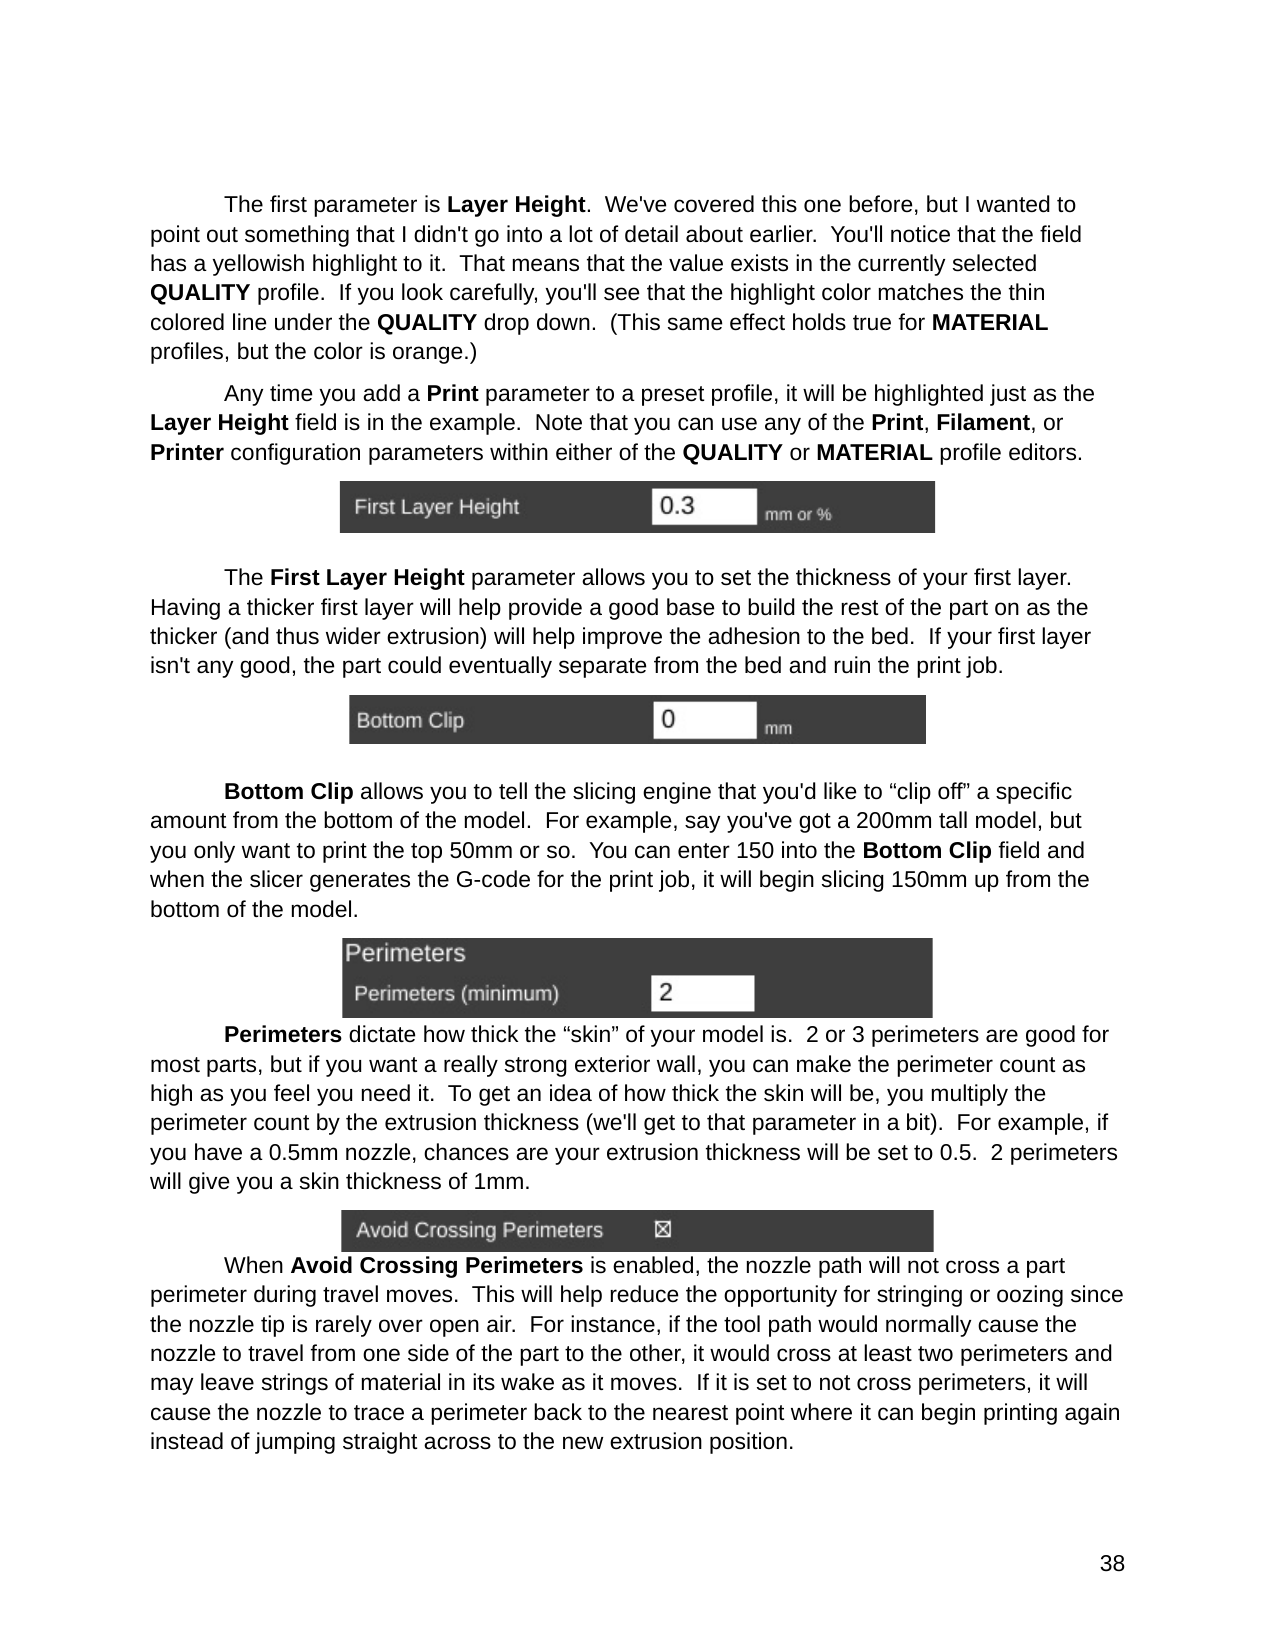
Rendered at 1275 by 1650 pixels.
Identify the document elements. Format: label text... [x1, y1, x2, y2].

subtitle Bottom Clip allows you to tell the slicing engine that you'd like to “clip off” a specific amount from the bottom of the model. For example, say you've got a 200mm tall model, but you only want to print the top 50mm or so. You can enter 150 into the Bottom Clip field and when the slicer generates the G-code for the print job, it will begin slicing 150mm up from the bottom of the model. [150, 779, 1125, 922]
picture [342, 938, 933, 1018]
subtitle Any time you add a Print parameter to a preset profile, it will be highlighted just as the Layer Height field is in the example. Note that you can use any of the Print, Filament, or Printer configuration parameters within either of the QUALITY or MATERIAL profile editors. [150, 381, 1125, 465]
picture [339, 481, 936, 533]
subtitle The First Layer Height parameter allows you to set the thickness of your first layer. Having a thicker first layer will help provide a good base to build the rest of the part on as the thicker (and thus wider extrusion) will help improve the adhesion to the bed. If your first layer isn't any good, the part could eventually separate from the bed and ruin the print job. [150, 565, 1125, 679]
subtitle The first parameter is Layer Height. We've covered this one before, but I wanted to point out something that I didn't go into a lot of detail about earlier. You'll notice that the field has a yellowish highlight to it. That means that the value exists in the currently selected QUALITY profile. If you look carefully, you'll see that the highlight color matches the thin colored line under the QUALITY drop down. (This same effect holds true for MATERIAL profiles, but the color is orange.) [150, 192, 1125, 364]
subtitle Perimeters dictate how thick the “skin” of your model is. 2 or 3 perimeters are good for most parts, but if you want a really strong exterior wall, you can make the perimeter count as high as you feel you need it. To get an idea of how thick the skin will be, you multiply the perimeter count by the extrusion thickness (we'll get to that parameter in a bit). For example, if you have a 0.5mm nozzle, chances are your extrusion thickness will be set to 0.5. 2 perimeters will give you a skin thickness of 1mm. [150, 1022, 1125, 1194]
subtitle When Avoid Crossing Perimeters is enabled, the nozzle path will not cross a part perimeter during travel moves. This will help reduce the opportunity for stringing or oozing since the nozzle tip is rarely over open air. For instance, if the tool path would normally cause the nozzle to travel from one side of the part to the other, it would cross at least two perimeters and may leave strings of material in its wake as it moves. If it is set to not cross perimeters, it will cause the nozzle to trace a perimeter back to the nearest point where it can begin printing again instead of jumping straight across to the new extrusion position. [150, 1252, 1125, 1454]
picture [341, 1210, 934, 1252]
picture [349, 695, 926, 744]
